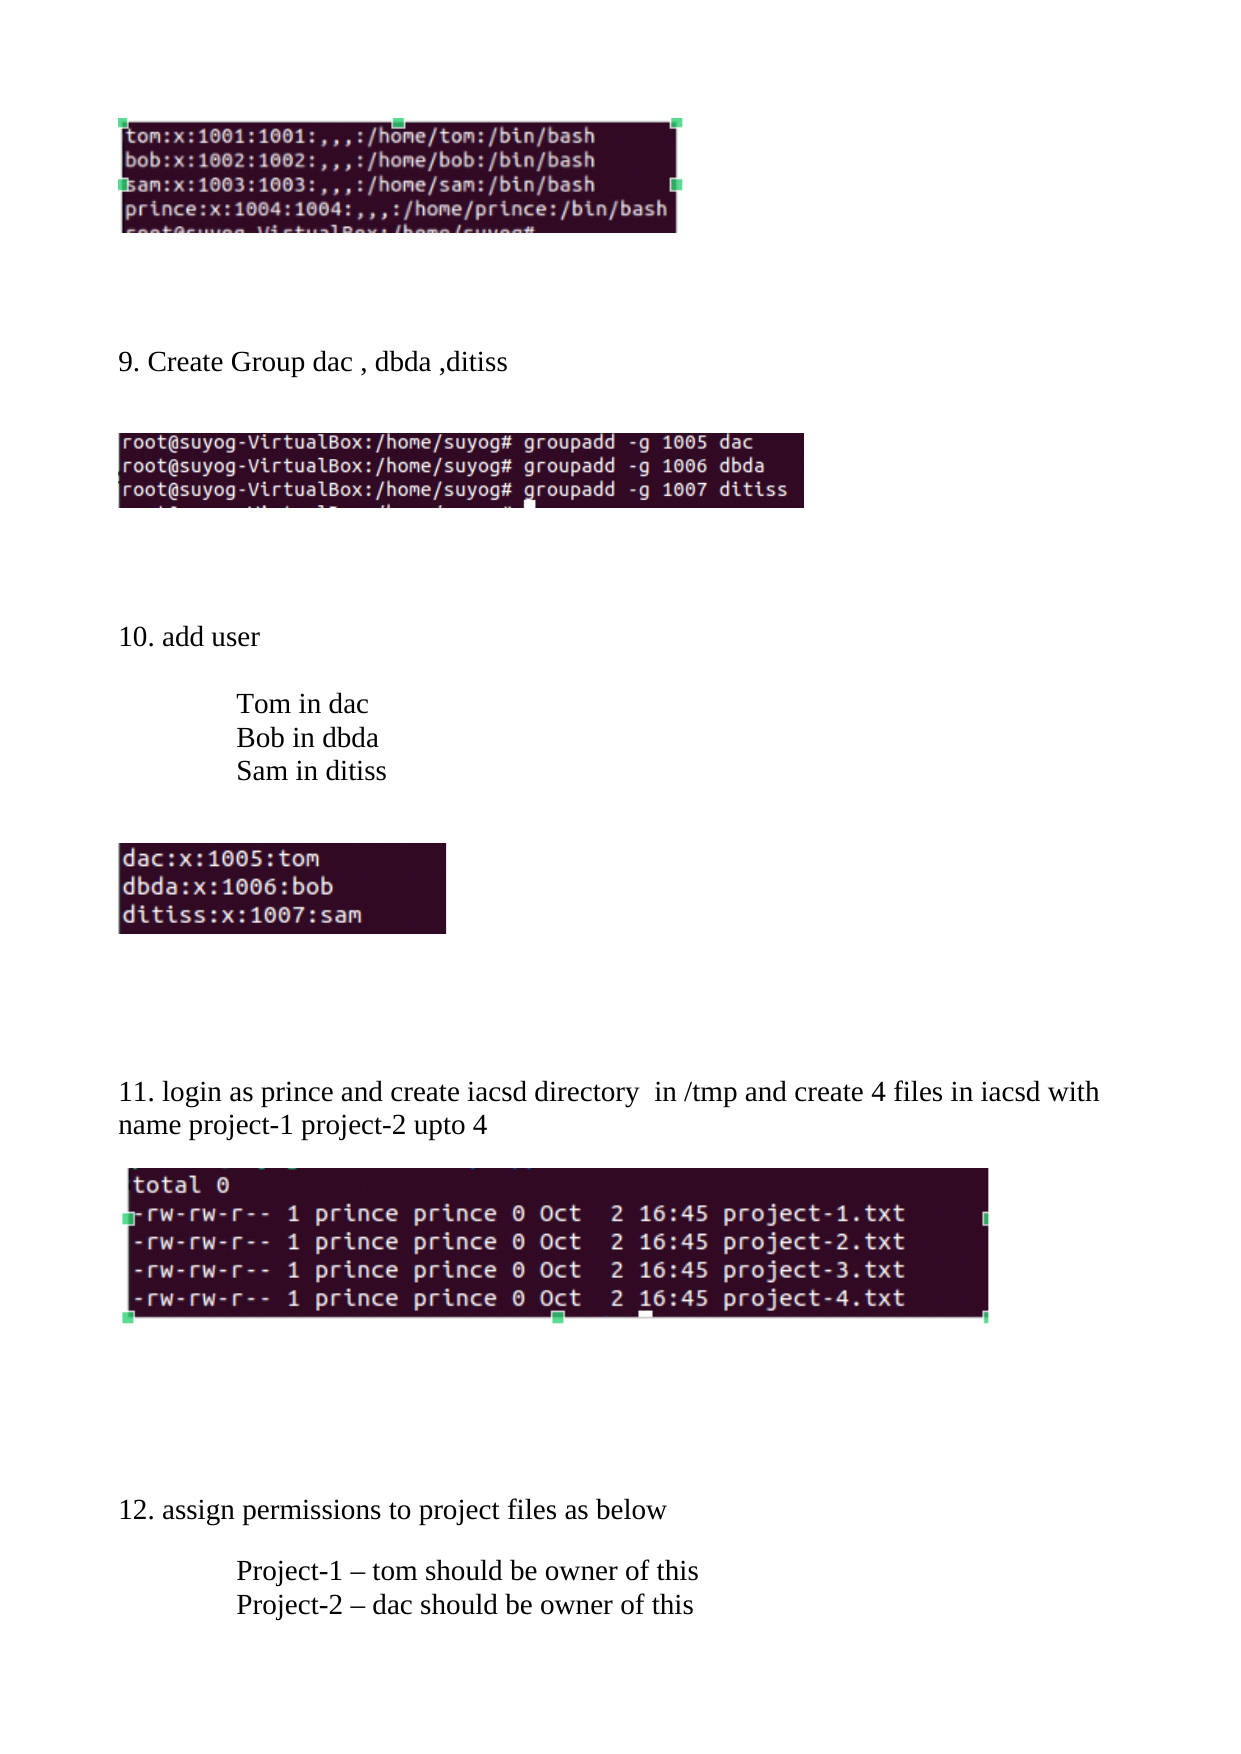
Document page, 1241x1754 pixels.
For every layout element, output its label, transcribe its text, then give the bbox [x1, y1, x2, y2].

text Bob in dbda [118, 720, 1122, 753]
text Tom in dac [118, 686, 1122, 720]
text Project-1 – tom should be owner of this [118, 1553, 1122, 1587]
text 12. assign permissions to project files as below [118, 1492, 1122, 1526]
text 9. Create Group dac , dbda ,ditiss [118, 344, 1122, 378]
text Sam in ditiss [118, 753, 1122, 787]
text Project-2 – dac should be owner of this [118, 1587, 1122, 1621]
text 10. add user [118, 619, 1122, 653]
text 11. login as prince and create iacsd directory in /tmp and create 4 files in iacsd with name project-1 project-2 upto 4 [118, 1074, 1122, 1141]
